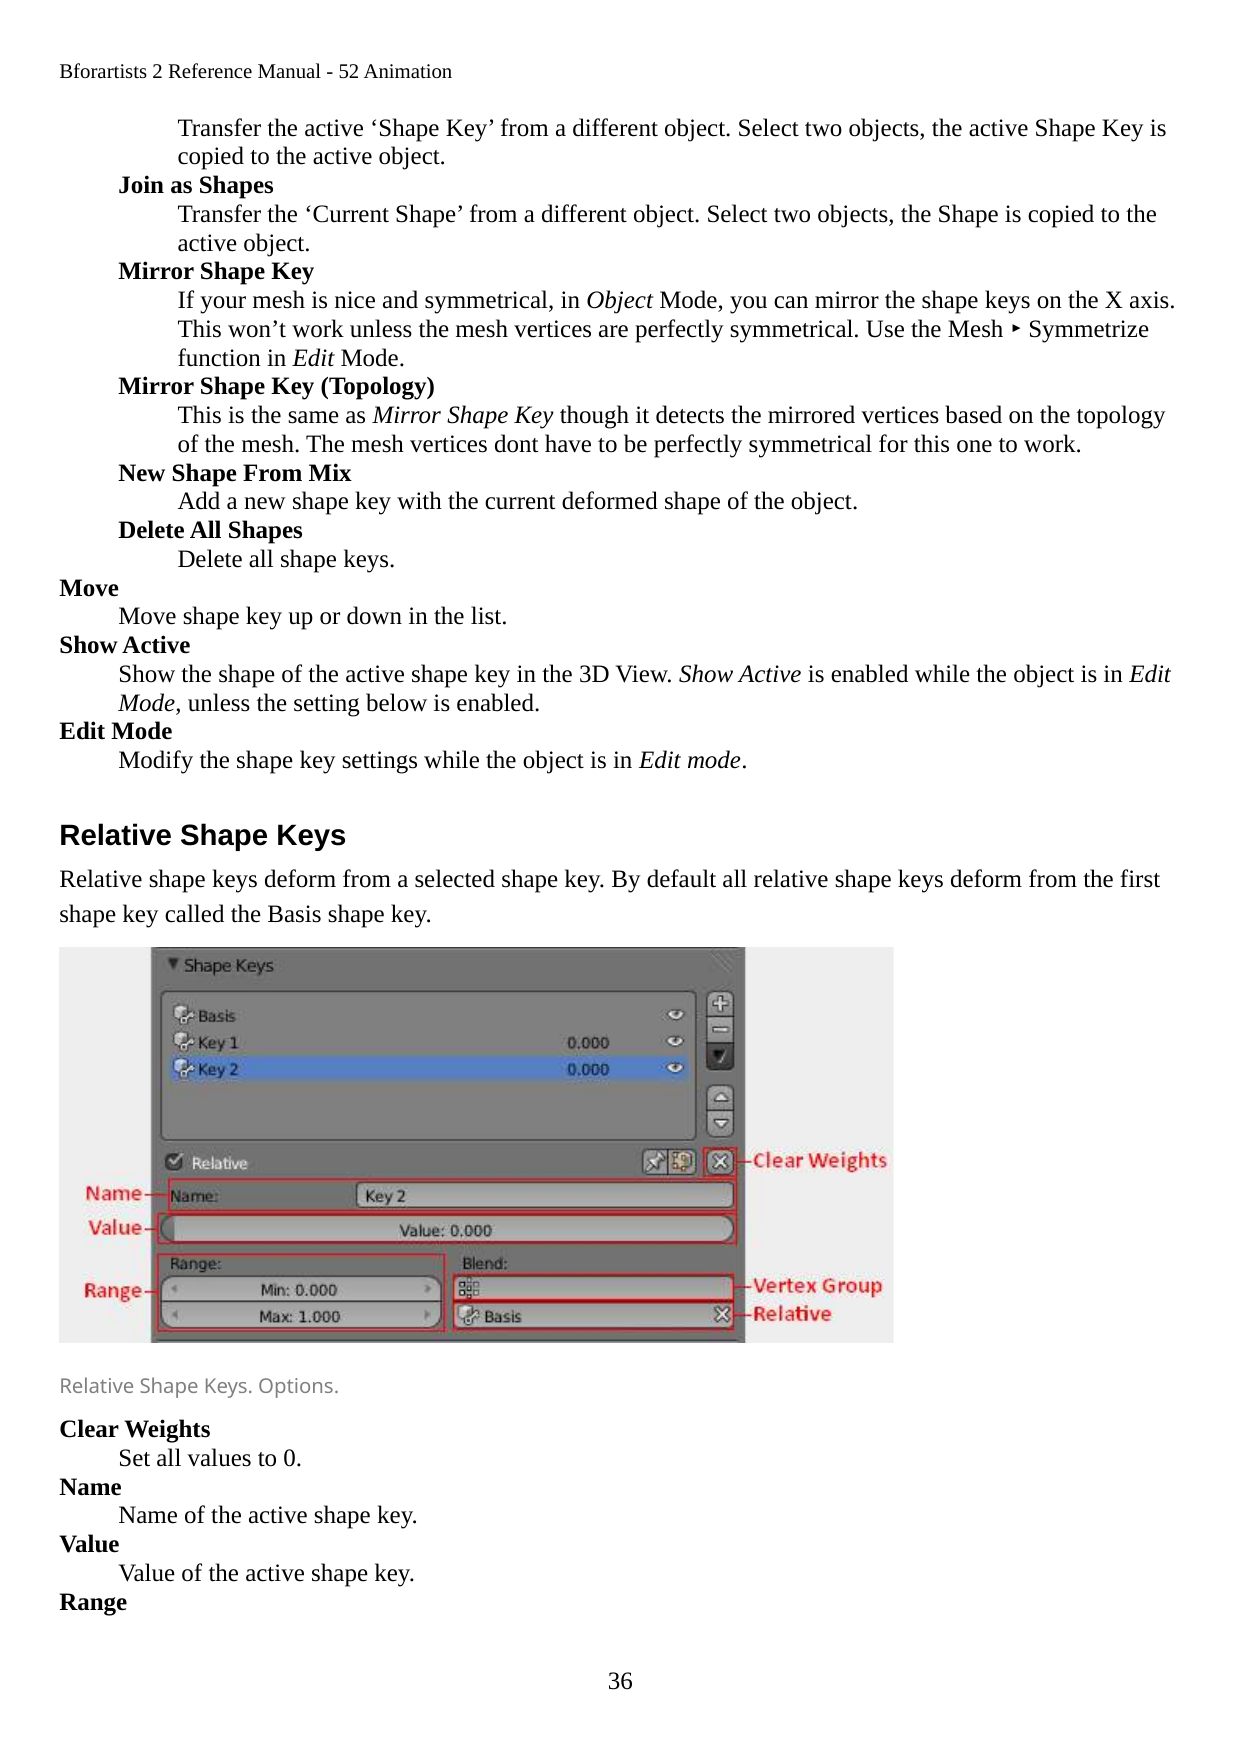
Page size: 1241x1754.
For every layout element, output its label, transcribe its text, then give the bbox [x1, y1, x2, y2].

subtitle Mirror Shape Key (Topology) [118, 371, 1181, 400]
list Value of the active shape key. [118, 1558, 1181, 1587]
list Transfer the active ‘Shape Key’ from a different object. Select two objects, the active Shape Key is copied to the active object. [177, 113, 1181, 170]
subtitle Relative Shape Keys [59, 818, 1181, 852]
list Name of the active shape key. [118, 1501, 1181, 1529]
subtitle Range [59, 1587, 1181, 1616]
text Relative Shape Keys. Options. [59, 1368, 1181, 1400]
text Relative shape keys deform from a selected shape key. By default all relative shape keys deform from the first shape key called the Basis shape key. [59, 864, 1181, 927]
subtitle Show Active [59, 630, 1181, 659]
subtitle Join as Shapes [118, 170, 1181, 199]
subtitle Delete All Shapes [118, 515, 1181, 544]
subtitle Name [59, 1472, 1181, 1501]
list Show the shape of the active shape key in the 3D View. Show Active is enabled while the object is in Edit Mode, unless the setting below is enabled. [118, 659, 1181, 716]
list Set all values to 0. [118, 1443, 1181, 1472]
list Move shape key up or down in the list. [118, 601, 1181, 630]
list Transfer the ‘Current Shape’ from a different object. Select two objects, the Shape is copied to the active object. [177, 199, 1181, 256]
list Modify the shape key settings while the object is in Edit mode. [118, 745, 1181, 774]
subtitle Move [59, 573, 1181, 601]
list If your mesh is nice and symmetrical, in Object Mode, you can mirror the shape keys on the X axis. This won’t work unless the mesh vertices are perfectly symmetrical. Use the Mesh ‣ Symmetrize function in Edit Mode. [177, 285, 1181, 371]
list Add a new shape key with the current deformed shape of the object. [177, 486, 1181, 515]
subtitle Edit Mode [59, 716, 1181, 745]
list This is the same as Mirror Shape Key though it detects the mirrored vertices based on the topology of the mesh. The mesh vertices dont have to be perfectly symmetrical for this one to work. [177, 400, 1181, 458]
list Delete all shape keys. [177, 544, 1181, 573]
subtitle Value [59, 1529, 1181, 1558]
picture [59, 947, 894, 1343]
subtitle New Shape From Mix [118, 458, 1181, 486]
subtitle Mirror Shape Key [118, 256, 1181, 285]
subtitle Clear Weights [59, 1414, 1181, 1443]
